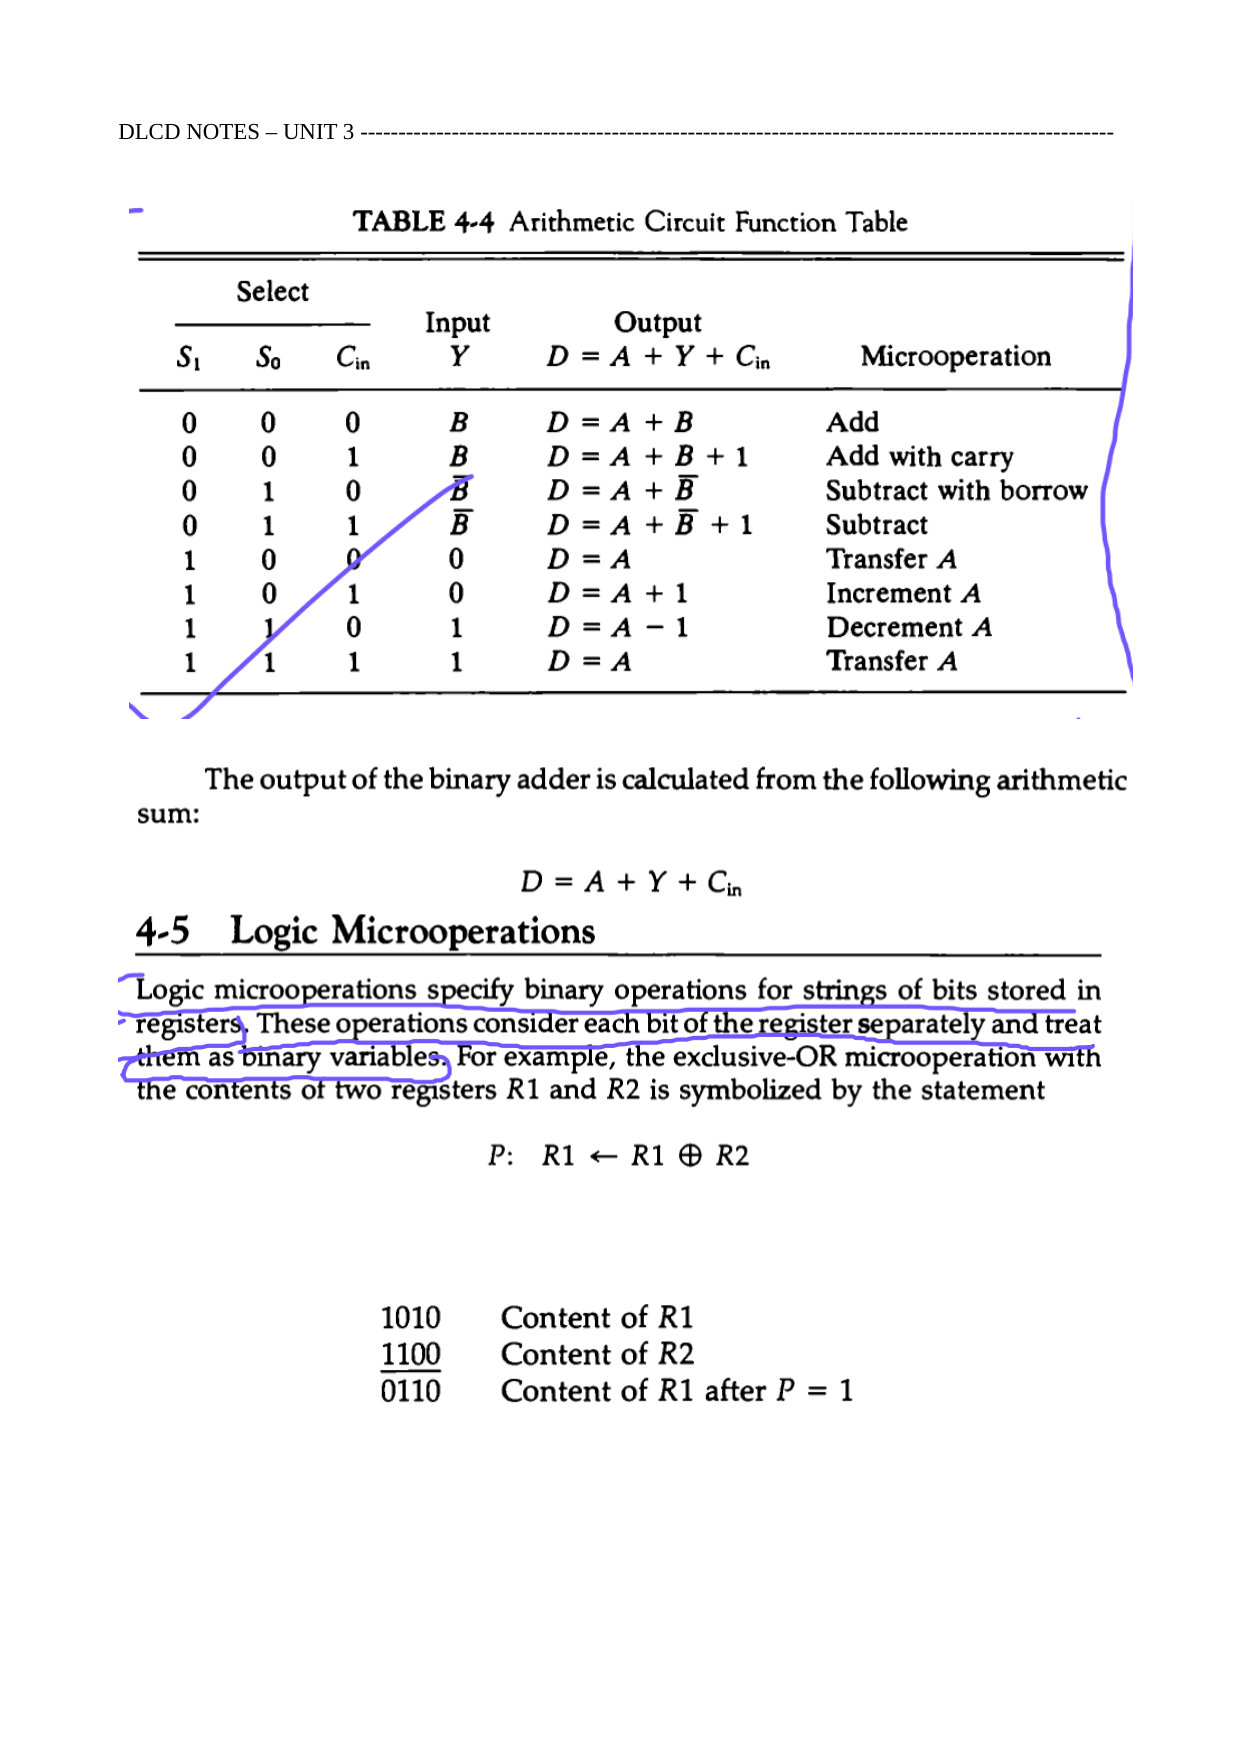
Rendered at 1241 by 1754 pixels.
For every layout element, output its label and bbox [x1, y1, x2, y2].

picture [129, 198, 1133, 719]
picture [118, 764, 1137, 1195]
picture [371, 1291, 869, 1414]
